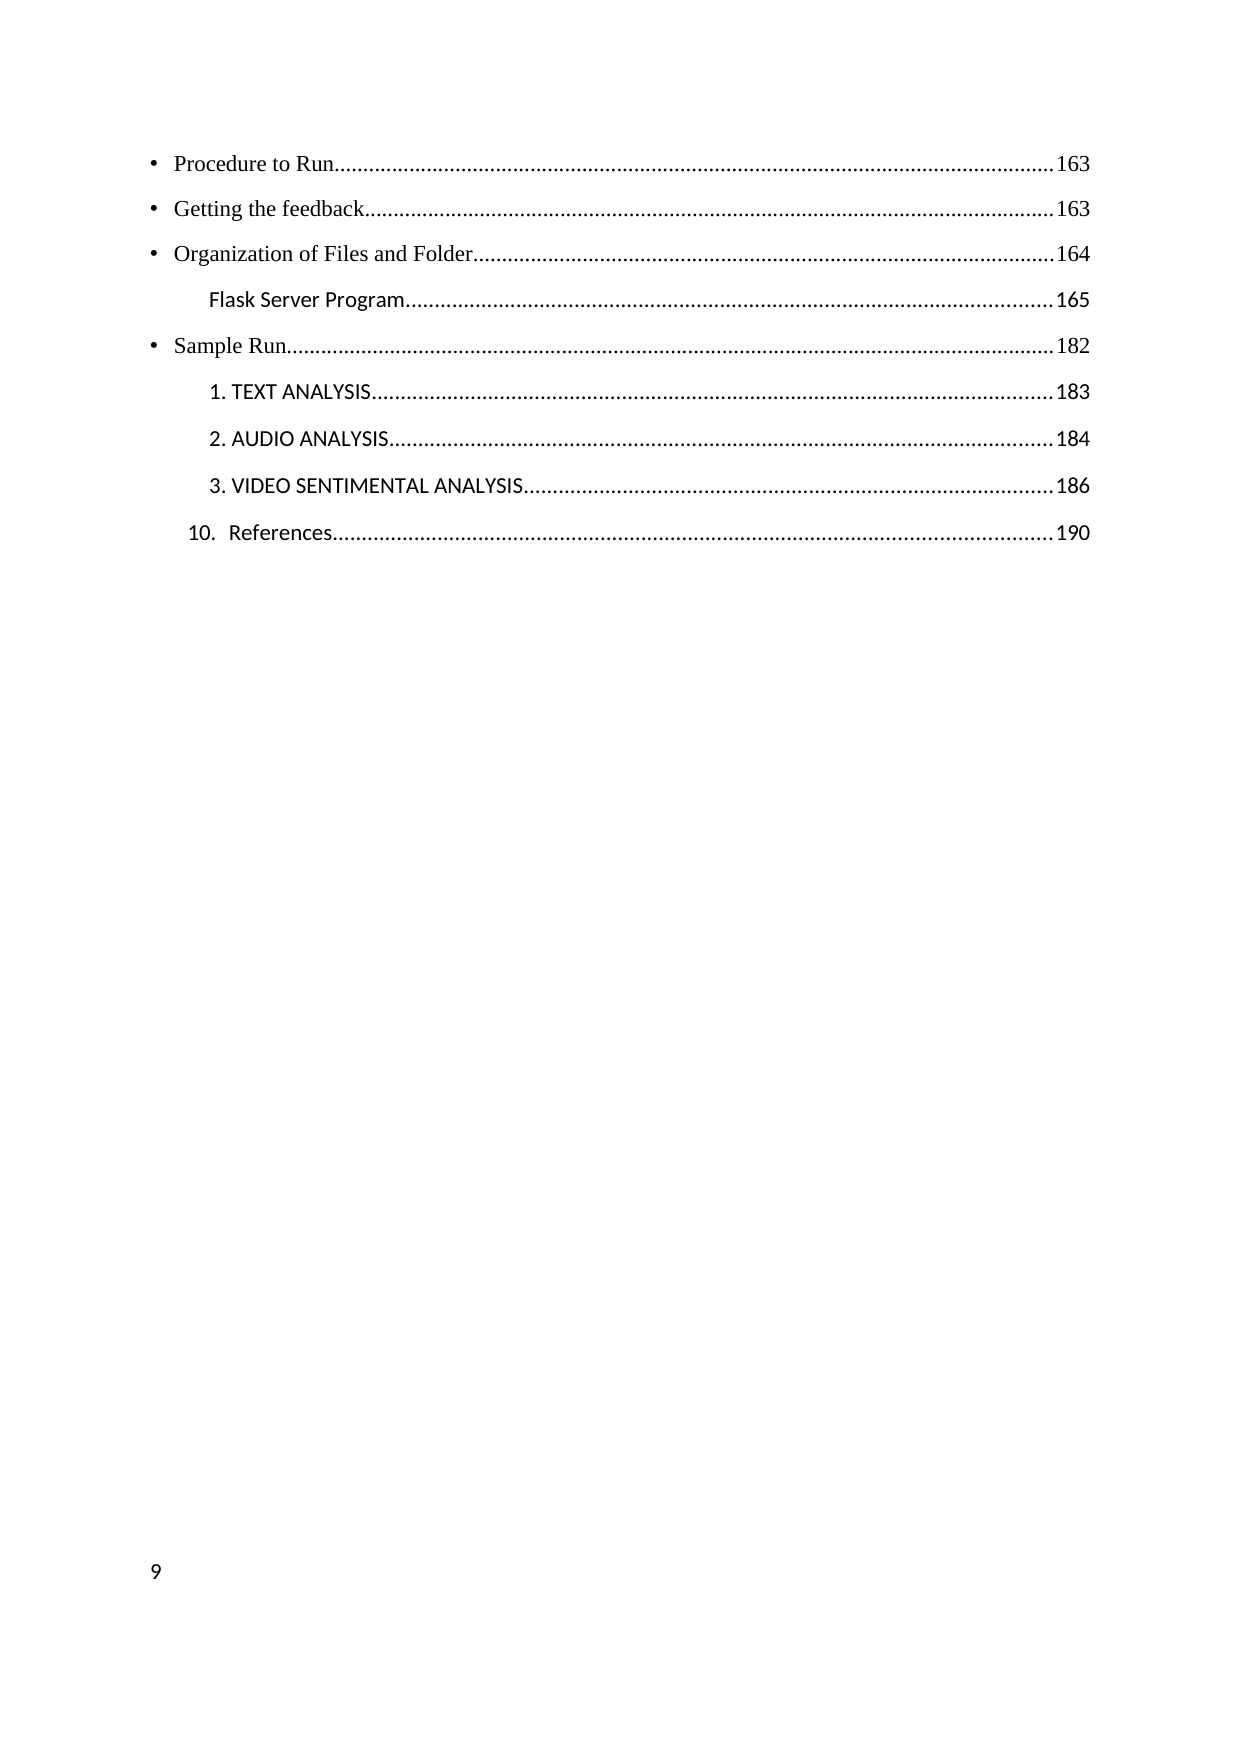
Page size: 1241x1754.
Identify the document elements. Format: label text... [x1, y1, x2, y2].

list Procedure to Run 163 [150, 150, 1090, 176]
text 3. VIDEO SENTIMENTAL ANALYSIS 186 [209, 471, 1090, 499]
list Organization of Files and Folder 164 [150, 240, 1090, 267]
list Getting the feedback 163 [150, 195, 1090, 221]
text Flask Server Program 165 [209, 285, 1090, 313]
text 2. AUDIO ANALYSIS 184 [209, 424, 1090, 452]
subtitle References 190 [187, 518, 1090, 546]
text 1. TEXT ANALYSIS 183 [209, 377, 1090, 405]
list Sample Run 182 [150, 332, 1090, 358]
